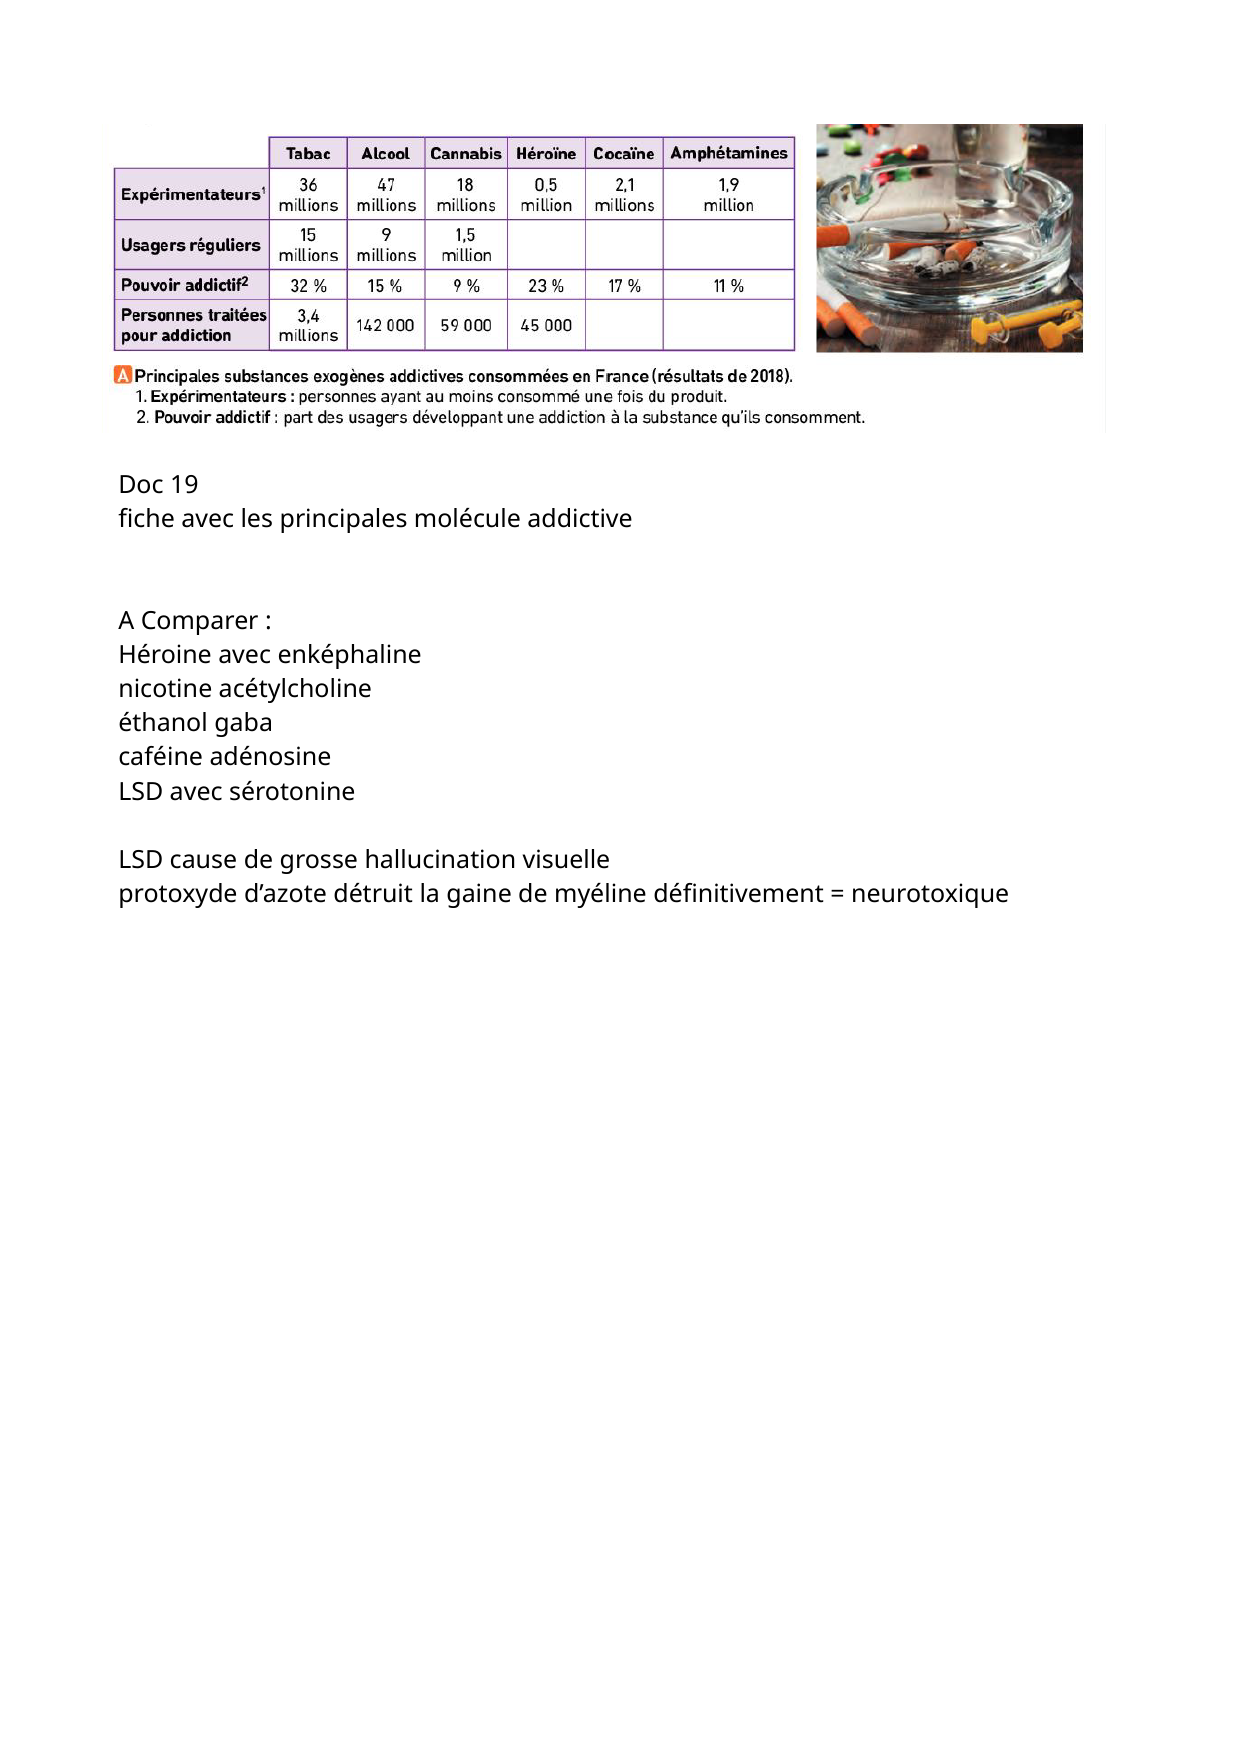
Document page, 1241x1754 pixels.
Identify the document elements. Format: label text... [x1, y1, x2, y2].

text caféine adénosine [118, 739, 1122, 773]
text éthanol gaba [118, 705, 1122, 739]
text nicotine acétylcholine [118, 671, 1122, 705]
text Héroine avec enképhaline [118, 637, 1122, 671]
text A Comparer : [118, 603, 1122, 637]
text LSD avec sérotonine [118, 773, 1122, 807]
text LSD cause de grosse hallucination visuelle [118, 841, 1122, 875]
text Doc 19 [118, 467, 1122, 501]
text fiche avec les principales molécule addictive [118, 501, 1122, 535]
text protoxyde d’azote détruit la gaine de myéline définitivement = neurotoxique [118, 875, 1122, 909]
picture [101, 124, 1106, 433]
